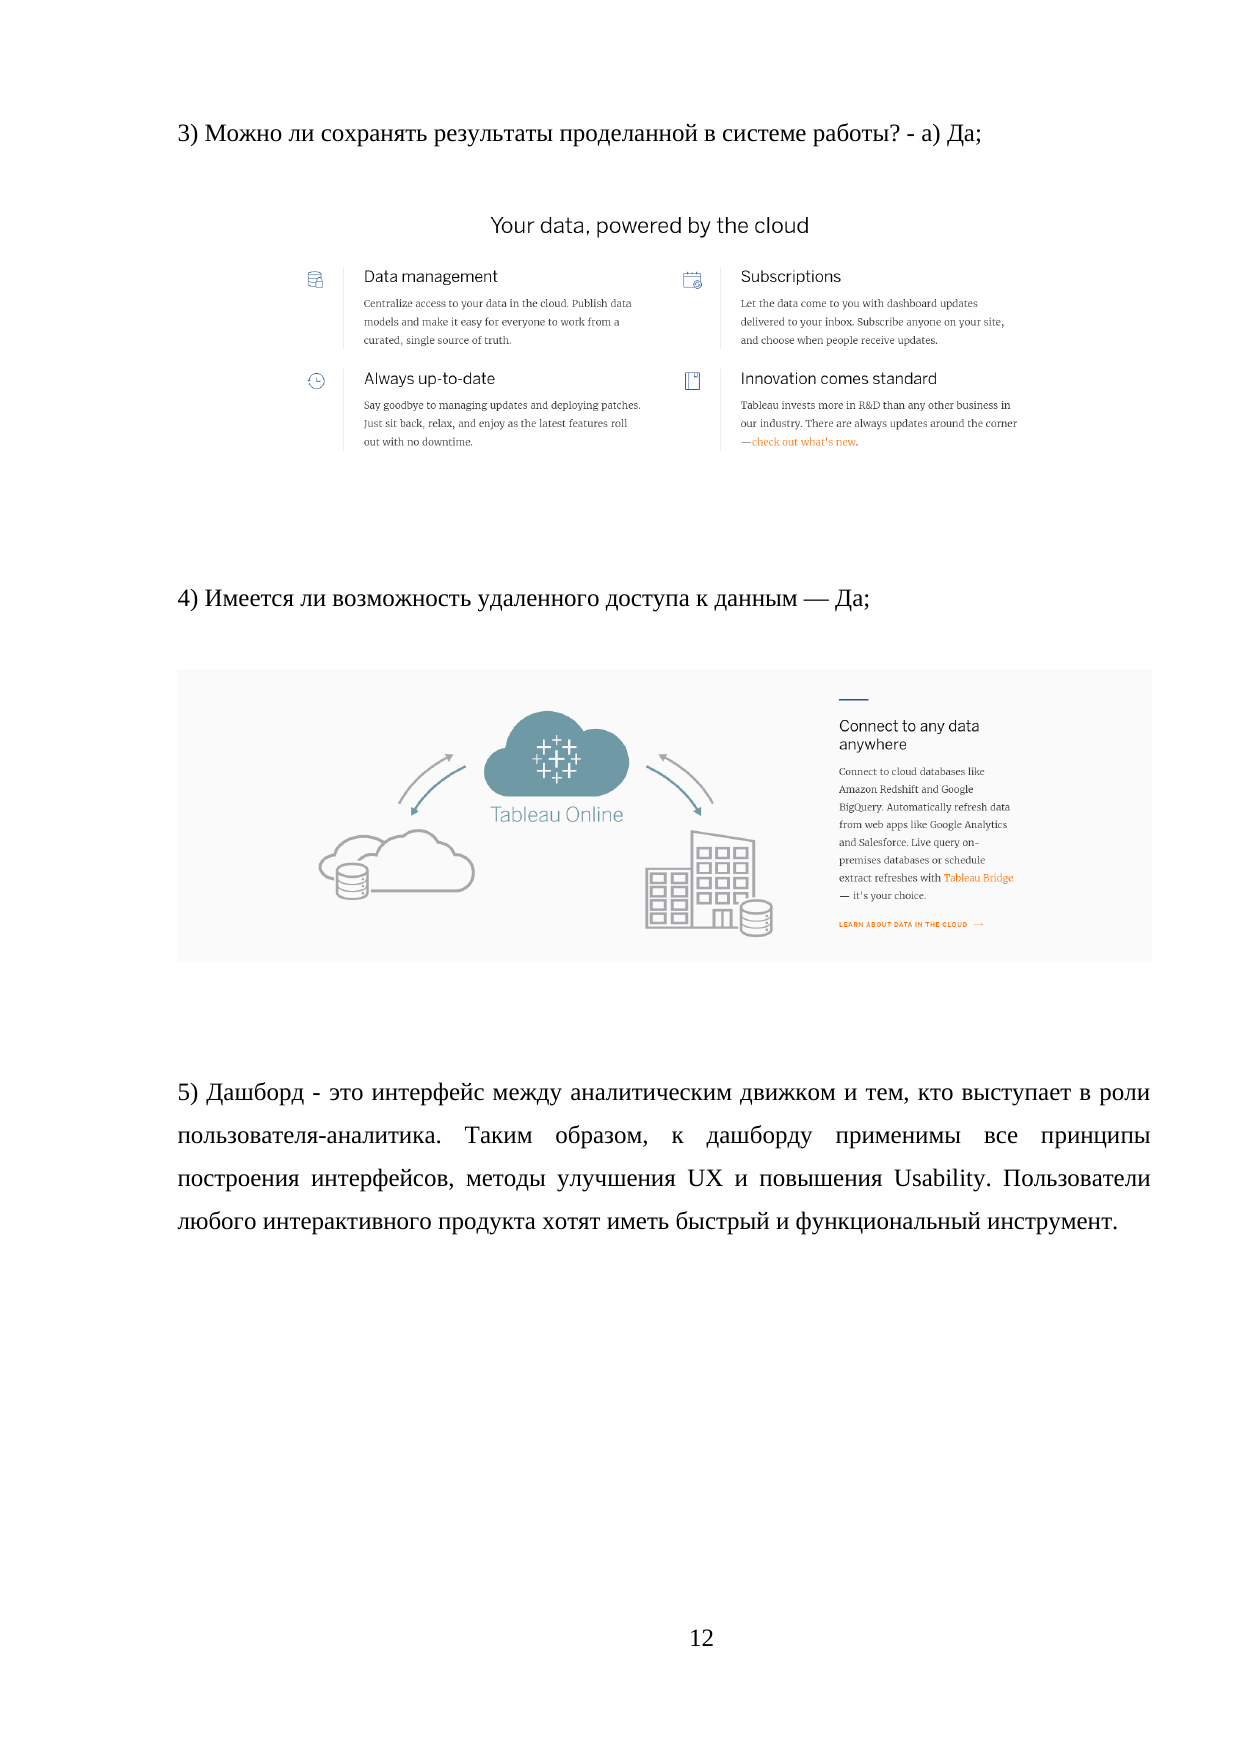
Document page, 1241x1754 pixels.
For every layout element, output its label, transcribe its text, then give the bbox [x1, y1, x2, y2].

text 5) Дашборд - это интерфейс между аналитическим движком и тем, кто выступает в роли пользователя-аналитика. Таким образом, к дашборду применимы все принципы построения интерфейсов, методы улучшения UX и повышения Usability. Пользователи любого интерактивного продукта хотят иметь быстрый и функциональный инструмент. [177, 1077, 1152, 1235]
picture [177, 204, 1152, 469]
text 3) Можно ли сохранять результаты проделанной в системе работы? - a) Да; [177, 118, 1152, 147]
picture [177, 669, 1152, 962]
text 4) Имеется ли возможность удаленного доступа к данным — Да; [177, 583, 1152, 612]
